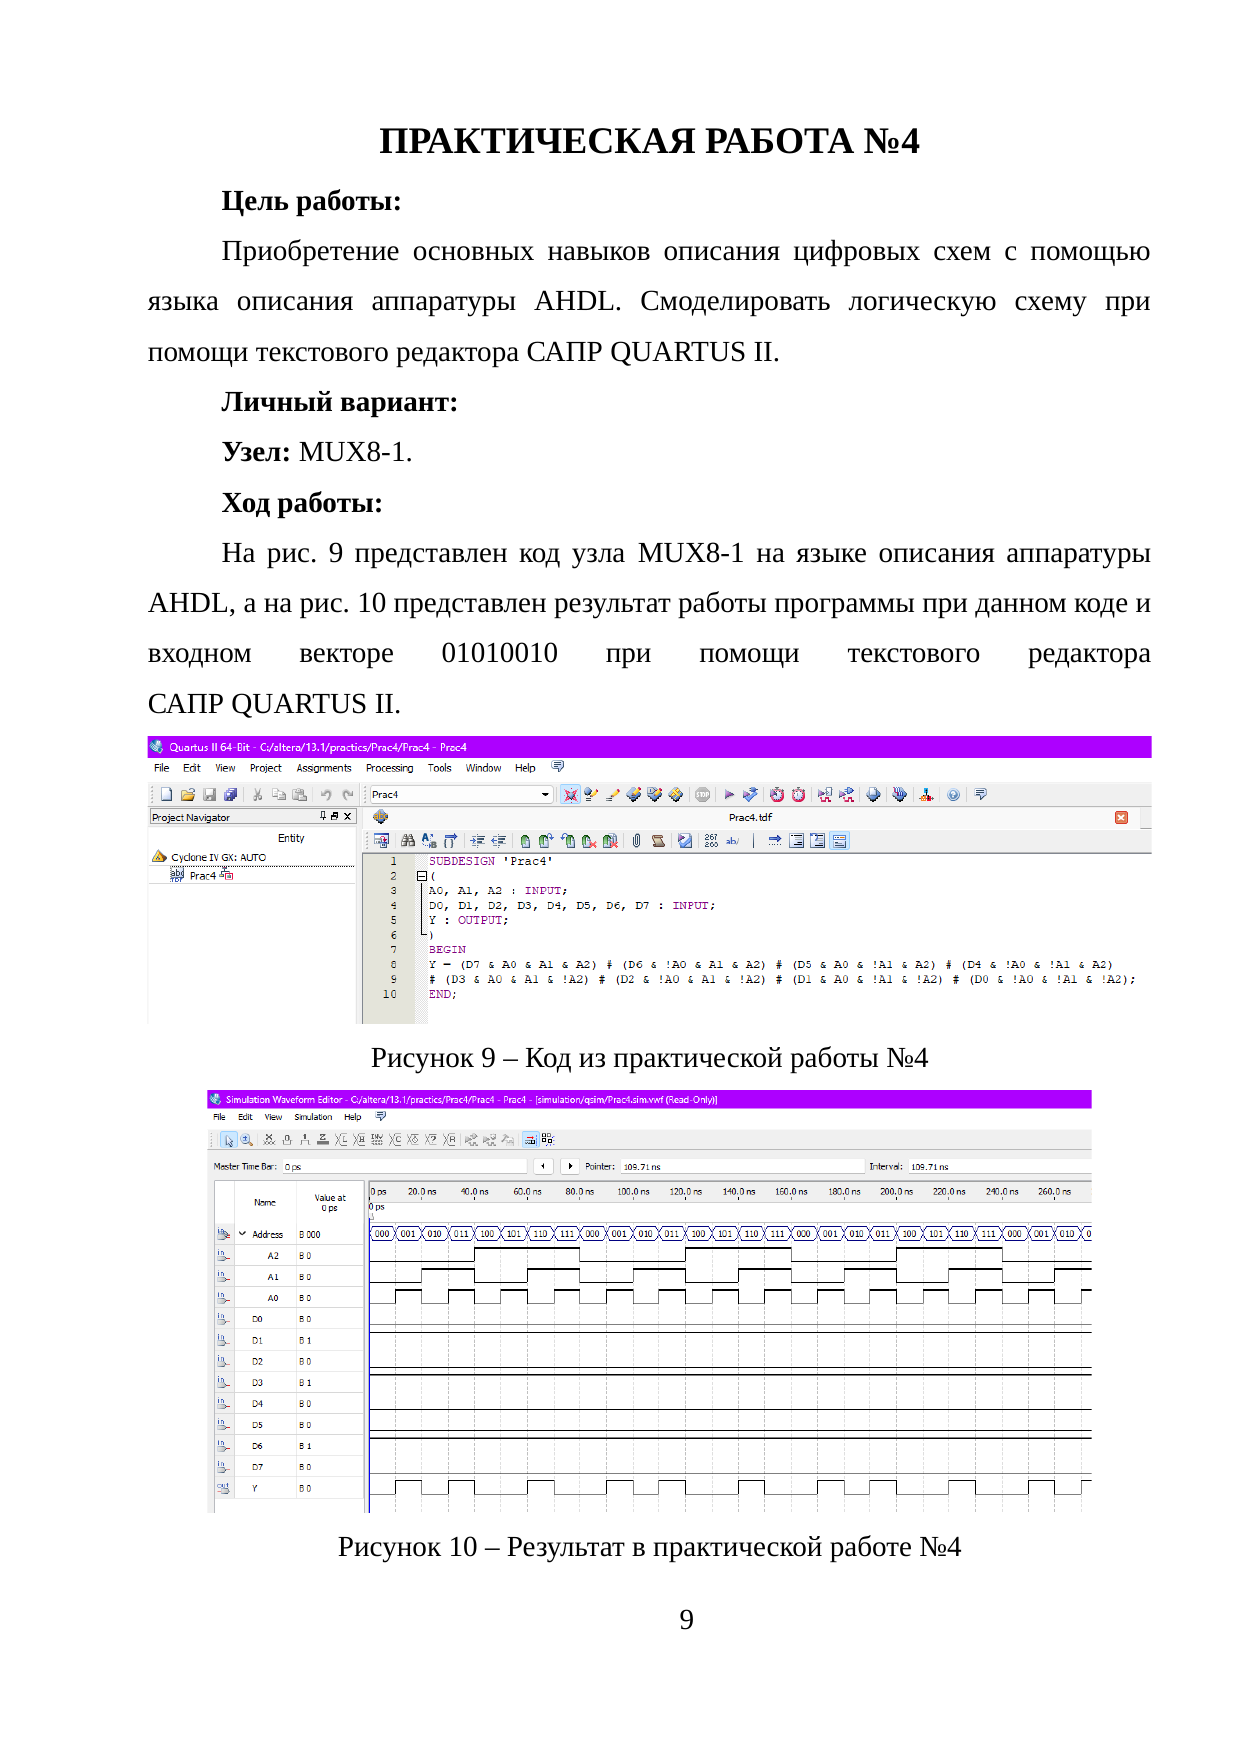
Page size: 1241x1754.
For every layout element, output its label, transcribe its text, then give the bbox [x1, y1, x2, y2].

text Узел: MUX8-1. [148, 434, 1152, 468]
picture [147, 736, 1152, 1024]
picture [207, 1090, 1092, 1513]
text На рис. 9 представлен код узла MUX8-1 на языке описания аппаратуры AHDL, а на рис. 10 представлен результат работы программы при данном коде и входном векторе 01010010 при помощи текстового редактора САПР QUARTUS II. [148, 535, 1152, 719]
text Цель работы: [148, 183, 1152, 216]
subtitle ПРАКТИЧЕСКАЯ РАБОТА №4 [148, 118, 1152, 161]
text Рисунок 9 – Код из практической работы №4 [148, 1040, 1152, 1074]
text Рисунок 10 – Результат в практической работе №4 [201, 1529, 1098, 1563]
text Приобретение основных навыков описания цифровых схем с помощью языка описания аппаратуры AHDL. Смоделировать логическую схему при помощи текстового редактора САПР QUARTUS II. [148, 233, 1152, 367]
text Личный вариант: [148, 384, 1152, 418]
text Ход работы: [148, 485, 1152, 518]
